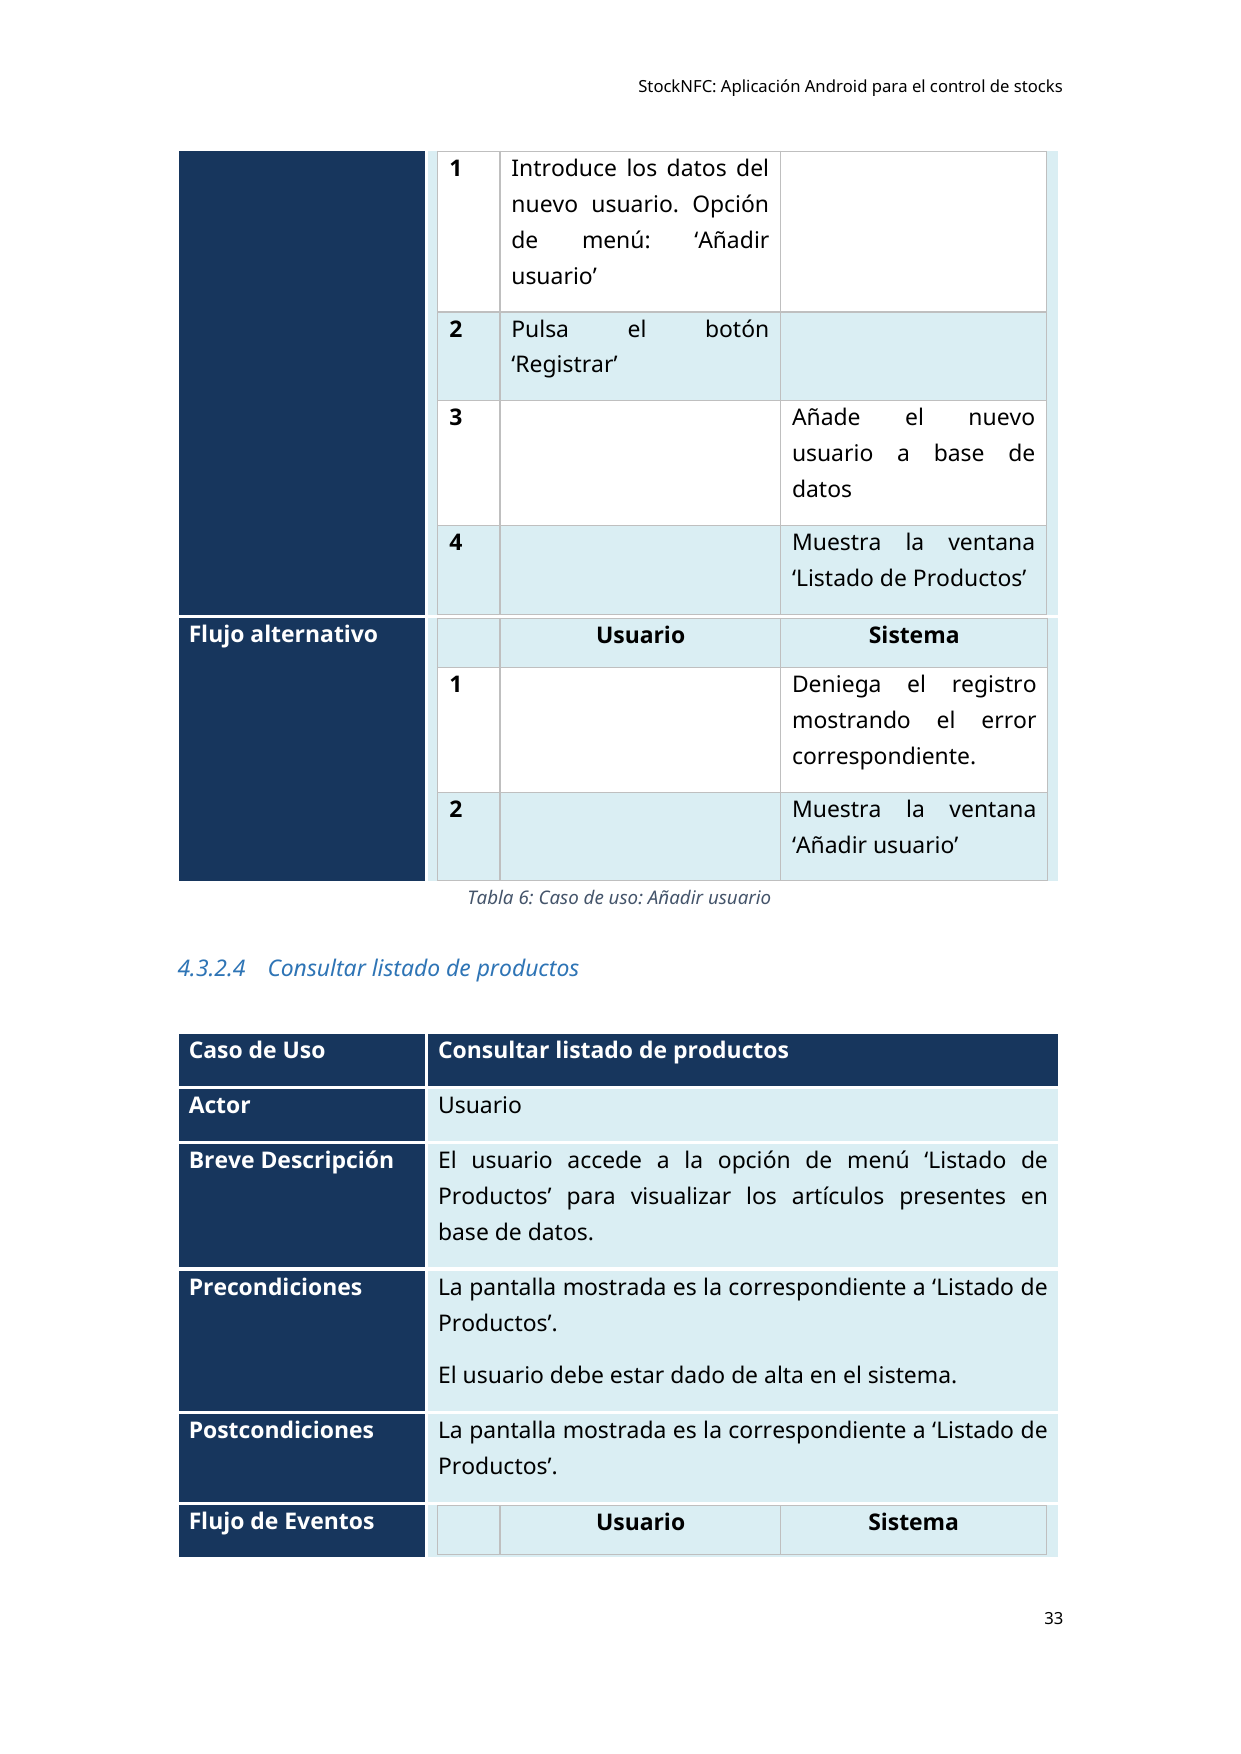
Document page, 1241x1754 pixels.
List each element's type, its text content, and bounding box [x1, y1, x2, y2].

table_cell Deniega el registro mostrando el error correspondiente. [781, 668, 1047, 792]
table_cell Muestra la ventana ‘Listado de Productos’ [781, 526, 1046, 614]
table_cell [428, 618, 437, 881]
table_cell [501, 526, 780, 614]
table_header Usuario [501, 1506, 780, 1554]
table_cell [428, 151, 437, 615]
table_header Caso de Uso [179, 1034, 425, 1086]
table_cell 2 [438, 793, 499, 880]
table_cell [501, 793, 780, 880]
table_cell Postcondiciones [179, 1414, 425, 1502]
table_cell 1 [438, 668, 499, 792]
table_header Sistema [781, 1506, 1046, 1554]
table_header Consultar listado de productos [428, 1034, 1058, 1086]
table_header Sistema [781, 619, 1047, 667]
table_cell [1047, 151, 1058, 615]
table_cell [781, 313, 1046, 400]
table_cell Precondiciones [179, 1271, 425, 1411]
table_cell 1 [438, 152, 499, 311]
table_cell Flujo de Eventos [179, 1505, 425, 1557]
table_cell La pantalla mostrada es la correspondiente a ‘Listado de Productos’. [428, 1414, 1058, 1502]
table_cell 3 [438, 401, 499, 525]
table_cell [179, 151, 425, 615]
table_cell Muestra la ventana ‘Añadir usuario’ [781, 793, 1047, 880]
table_cell [501, 668, 780, 792]
table_header Usuario [501, 619, 780, 667]
table_cell 2 [438, 313, 499, 400]
table_cell [1048, 618, 1058, 881]
table_cell 4 [438, 526, 499, 614]
table_cell [781, 152, 1046, 311]
table_cell Pulsa el botón ‘Registrar’ [501, 313, 780, 400]
table_cell [501, 401, 780, 525]
table_header [438, 1506, 499, 1554]
table_cell [428, 1505, 1058, 1557]
table_cell Añade el nuevo usuario a base de datos [781, 401, 1046, 525]
subtitle Consultar listado de productos [177, 952, 1063, 983]
table_cell Flujo alternativo [179, 618, 425, 881]
table_cell Actor [179, 1089, 425, 1141]
text Tabla 6: Caso de uso: Añadir usuario [177, 884, 1063, 910]
table_cell La pantalla mostrada es la correspondiente a ‘Listado de Productos’. El usuario debe estar dado de alta en el sistema. [428, 1271, 1058, 1411]
table_cell Usuario [428, 1089, 1058, 1141]
table_cell Introduce los datos del nuevo usuario. Opción de menú: ‘Añadir usuario’ [501, 152, 780, 311]
table_header [438, 619, 499, 667]
table_cell Breve Descripción [179, 1144, 425, 1267]
table_cell El usuario accede a la opción de menú ‘Listado de Productos’ para visualizar los artículos presentes en base de datos. [428, 1144, 1058, 1267]
